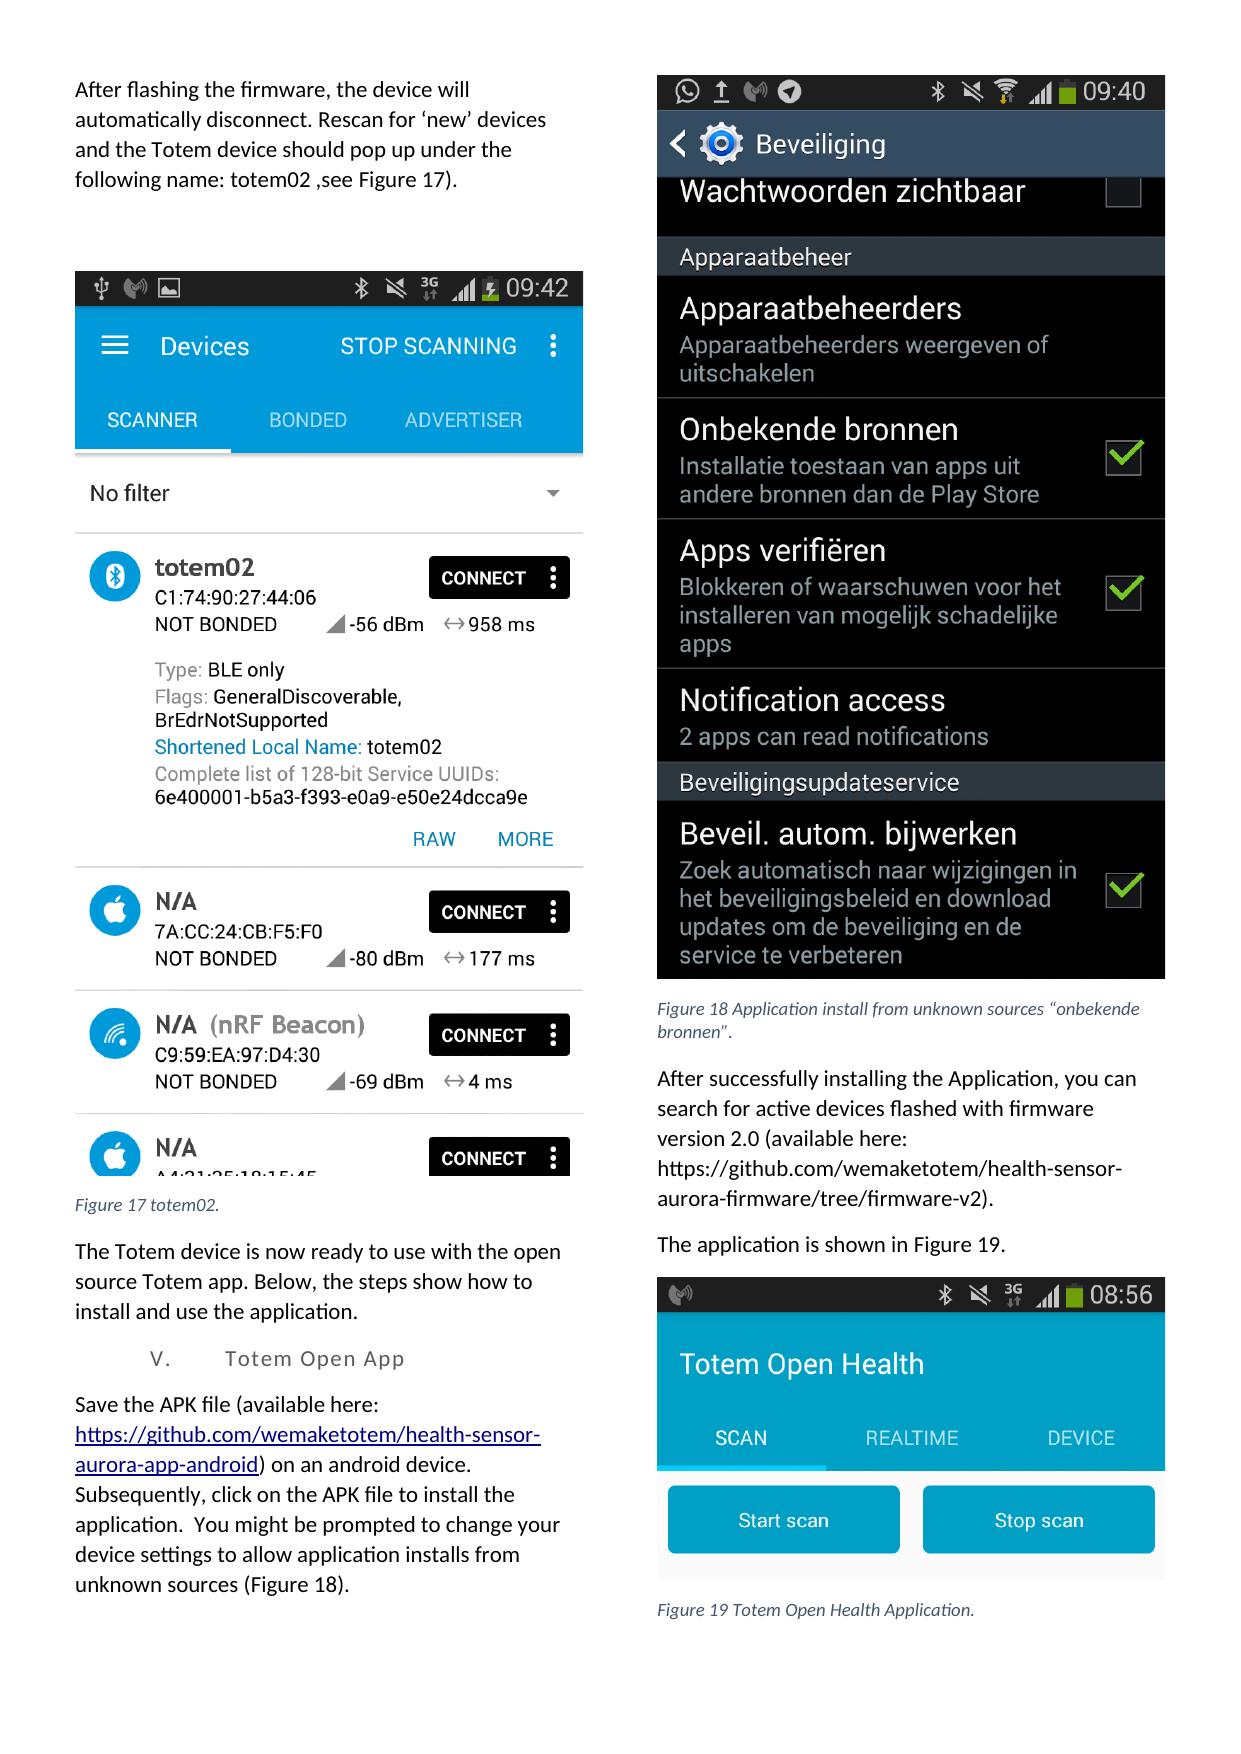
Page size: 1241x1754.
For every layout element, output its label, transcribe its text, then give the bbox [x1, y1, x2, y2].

text After successfully installing the Application, you can search for active devices flashed with firmware version 2.0 (available here: https://github.com/wemaketotem/health-sensor-aurora-firmware/tree/firmware-v2). [657, 1064, 1165, 1212]
text Save the APK file (available here: https://github.com/wemaketotem/health-sensor-aurora-app-android) on an android device. Subsequently, click on the APK file to install the application. You might be prompted to change your device settings to allow application installs from unknown sources (Figure 18). [75, 1390, 583, 1598]
text Figure 17 totem02. [75, 1194, 583, 1217]
list Totem Open App [150, 1344, 583, 1372]
text The Totem device is now ready to use with the open source Totem app. Below, the steps show how to install and use the application. [75, 1237, 583, 1325]
text Figure 19 Totem Open Health Application. [657, 1598, 1165, 1621]
text The application is shown in Figure 19. [657, 1230, 1165, 1258]
text Figure 18 Application install from unknown sources “onbekende bronnen”. [657, 998, 1165, 1043]
text After flashing the firmware, the device will automatically disconnect. Rescan for ‘new’ devices and the Totem device should pop up under the following name: totem02 ,see Figure 17). [75, 75, 583, 193]
